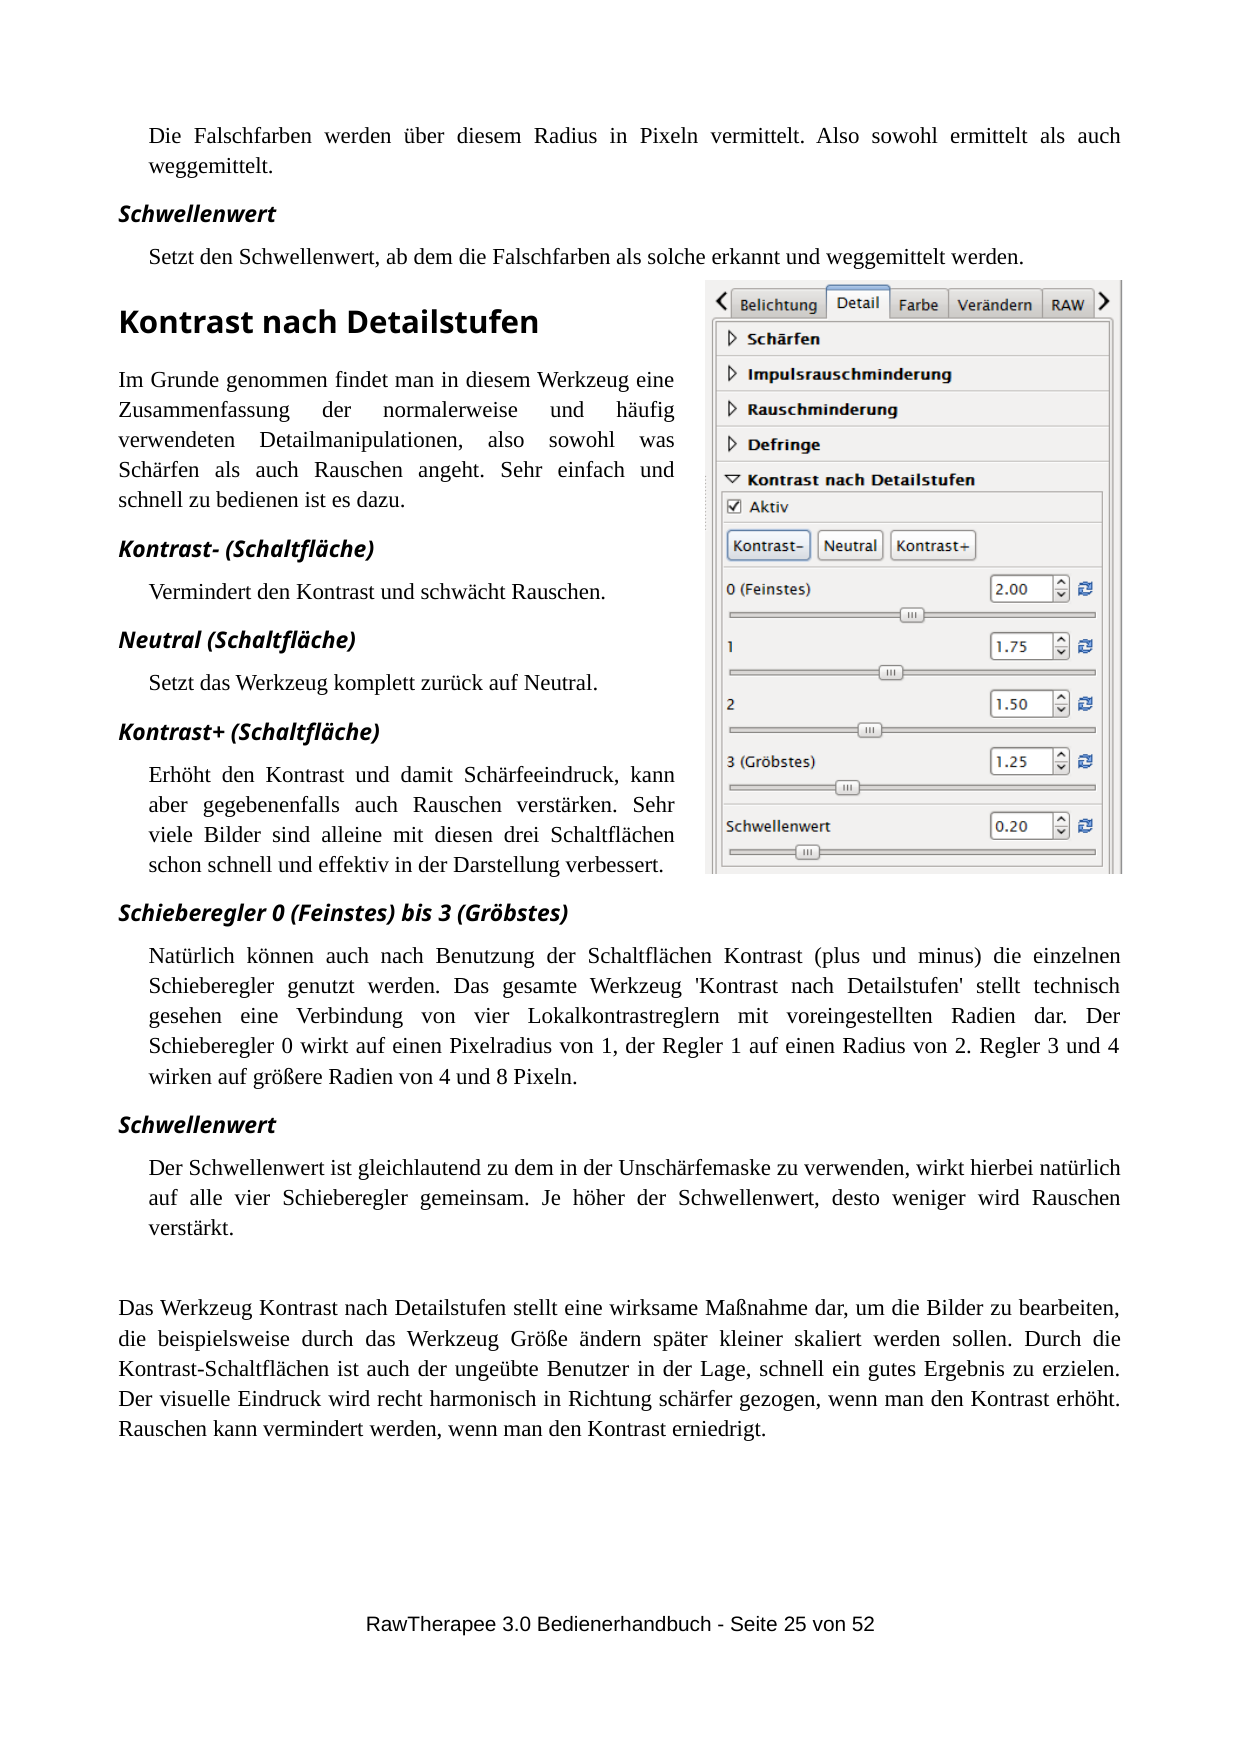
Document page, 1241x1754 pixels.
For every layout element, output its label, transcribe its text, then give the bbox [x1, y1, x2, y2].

text Natürlich können auch nach Benutzung der Schaltflächen Kontrast (plus und minus) die einzelnen Schieberegler genutzt werden. Das gesamte Werkzeug 'Kontrast nach Detailstufen' stellt technisch gesehen eine Verbindung von vier Lokalkontrastreglern mit voreingestellten Radien dar. Der Schieberegler 0 wirkt auf einen Pixelradius von 1, der Regler 1 auf einen Radius von 2. Regler 3 und 4 wirken auf größere Radien von 4 und 8 Pixeln. [148, 938, 1122, 1089]
text Erhöht den Kontrast und damit Schärfeeindruck, kann aber gegebenenfalls auch Rauschen verstärken. Sehr viele Bilder sind alleine mit diesen drei Schaltflächen schon schnell und effektiv in der Darstellung verbessert. [148, 757, 1122, 877]
subtitle Kontrast+ (Schaltfläche) [118, 716, 705, 747]
subtitle Kontrast- (Schaltfläche) [118, 533, 705, 564]
text Im Grunde genommen findet man in diesem Werkzeug eine Zusammenfassung der normalerweise und häufig verwendeten Detailmanipulationen, also sowohl was Schärfen als auch Rauschen angeht. Sehr einfach und schnell zu bedienen ist es dazu. [118, 362, 705, 513]
text Setzt den Schwellenwert, ab dem die Falschfarben als solche erkannt und weggemittelt werden. [148, 239, 1122, 270]
subtitle Schwellenwert [118, 1109, 1122, 1140]
subtitle Neutral (Schaltfläche) [118, 624, 705, 656]
text Die Falschfarben werden über diesem Radius in Pixeln vermittelt. Also sowohl ermittelt als auch weggemittelt. [148, 118, 1122, 178]
text Der Schwellenwert ist gleichlautend zu dem in der Unschärfemaske zu verwenden, wirkt hierbei natürlich auf alle vier Schieberegler gemeinsam. Je höher der Schwellenwert, desto weniger wird Rauschen verstärkt. [148, 1150, 1122, 1241]
picture [705, 280, 1123, 874]
subtitle Kontrast nach Detailstufen [118, 300, 705, 342]
text Vermindert den Kontrast und schwächt Rauschen. [148, 574, 705, 604]
text Setzt das Werkzeug komplett zurück auf Neutral. [148, 666, 705, 696]
subtitle Schwellenwert [118, 198, 1122, 229]
text Das Werkzeug Kontrast nach Detailstufen stellt eine wirksame Maßnahme dar, um die Bilder zu bearbeiten, die beispielsweise durch das Werkzeug Größe ändern später kleiner skaliert werden sollen. Durch die Kontrast-Schaltflächen ist auch der ungeübte Benutzer in der Lage, schnell ein gutes Ergebnis zu erzielen. Der visuelle Eindruck wird recht harmonisch in Richtung schärfer gezogen, wenn man den Kontrast erhöht. Rauschen kann vermindert werden, wenn man den Kontrast erniedrigt. [118, 1291, 1122, 1441]
subtitle Schieberegler 0 (Feinstes) bis 3 (Gröbstes) [118, 897, 1122, 928]
